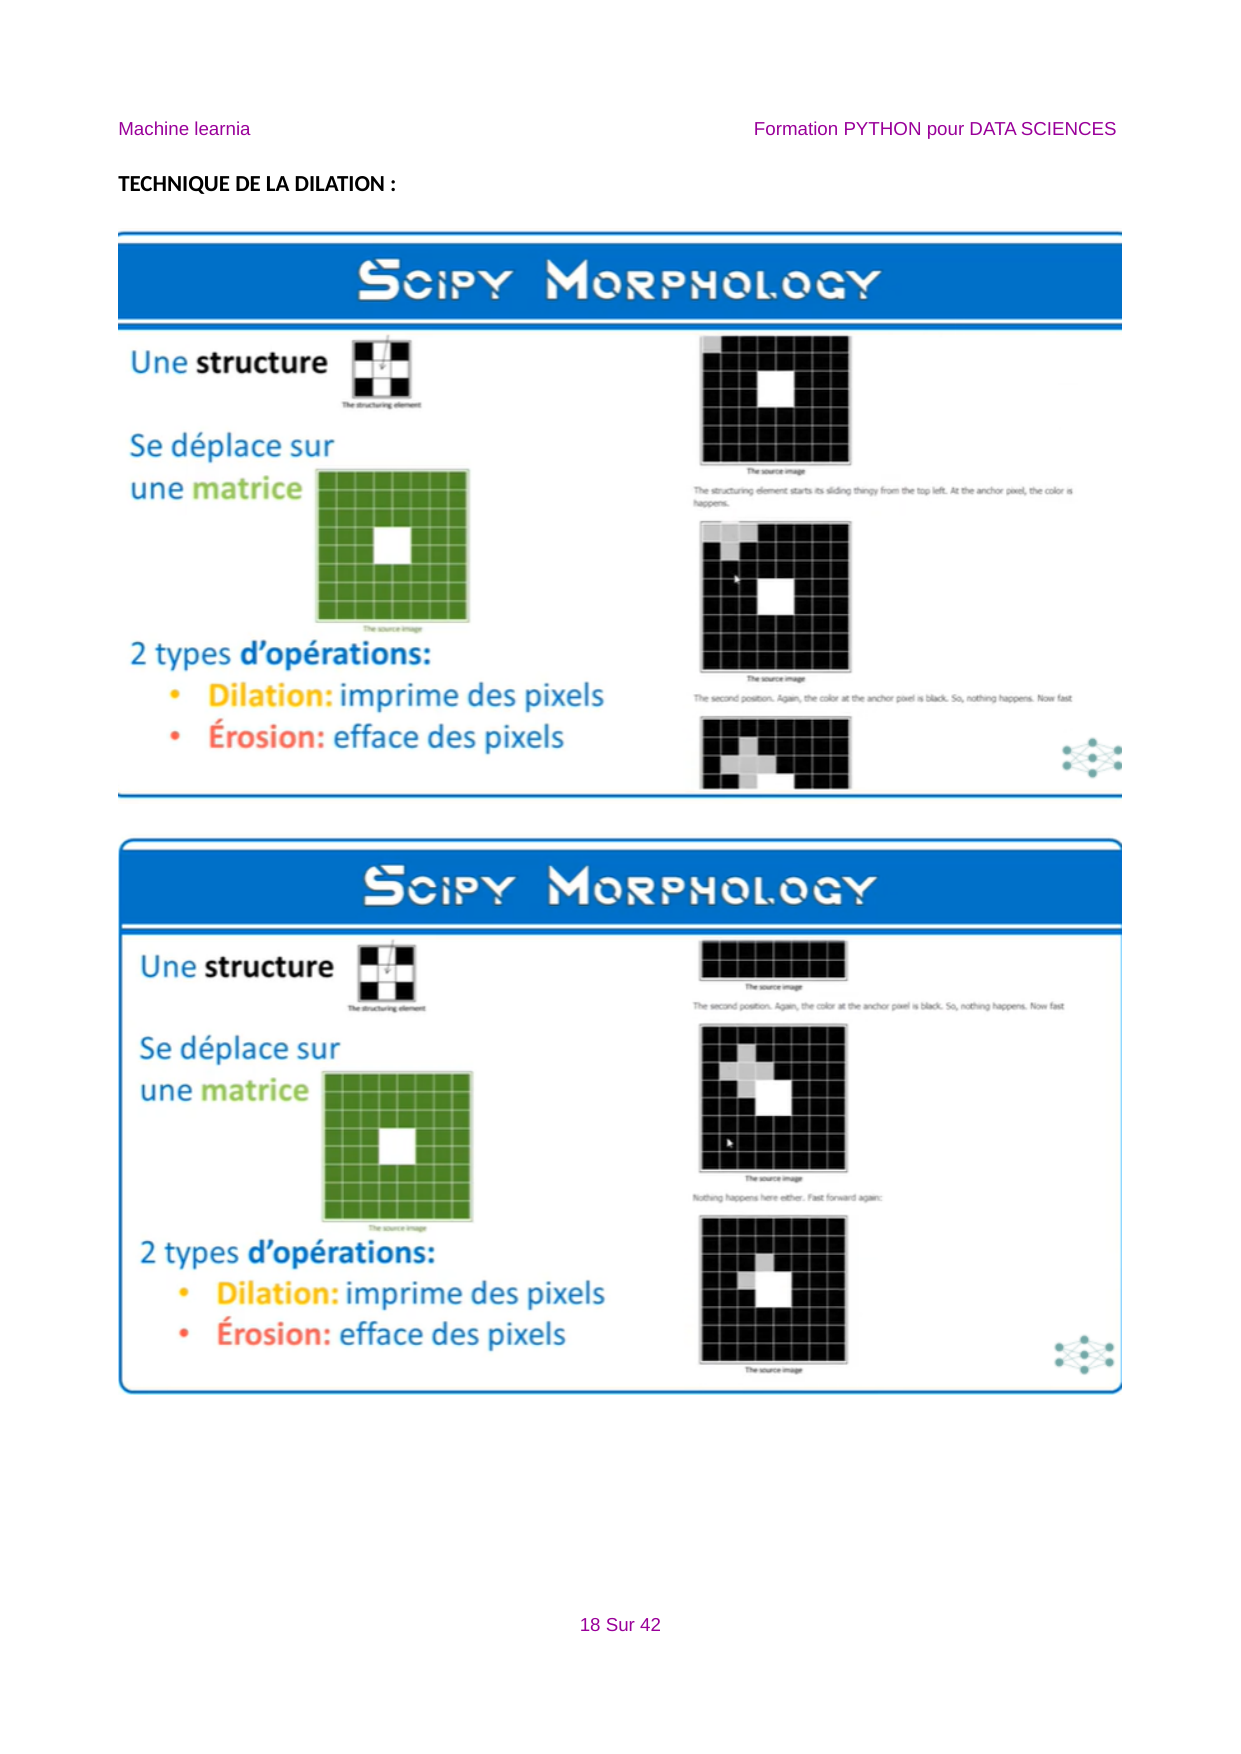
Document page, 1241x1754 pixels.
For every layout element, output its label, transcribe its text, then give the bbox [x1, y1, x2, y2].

text TECHNIQUE DE LA DILATION : [118, 169, 1122, 197]
picture [118, 228, 1122, 804]
picture [118, 831, 1122, 1395]
